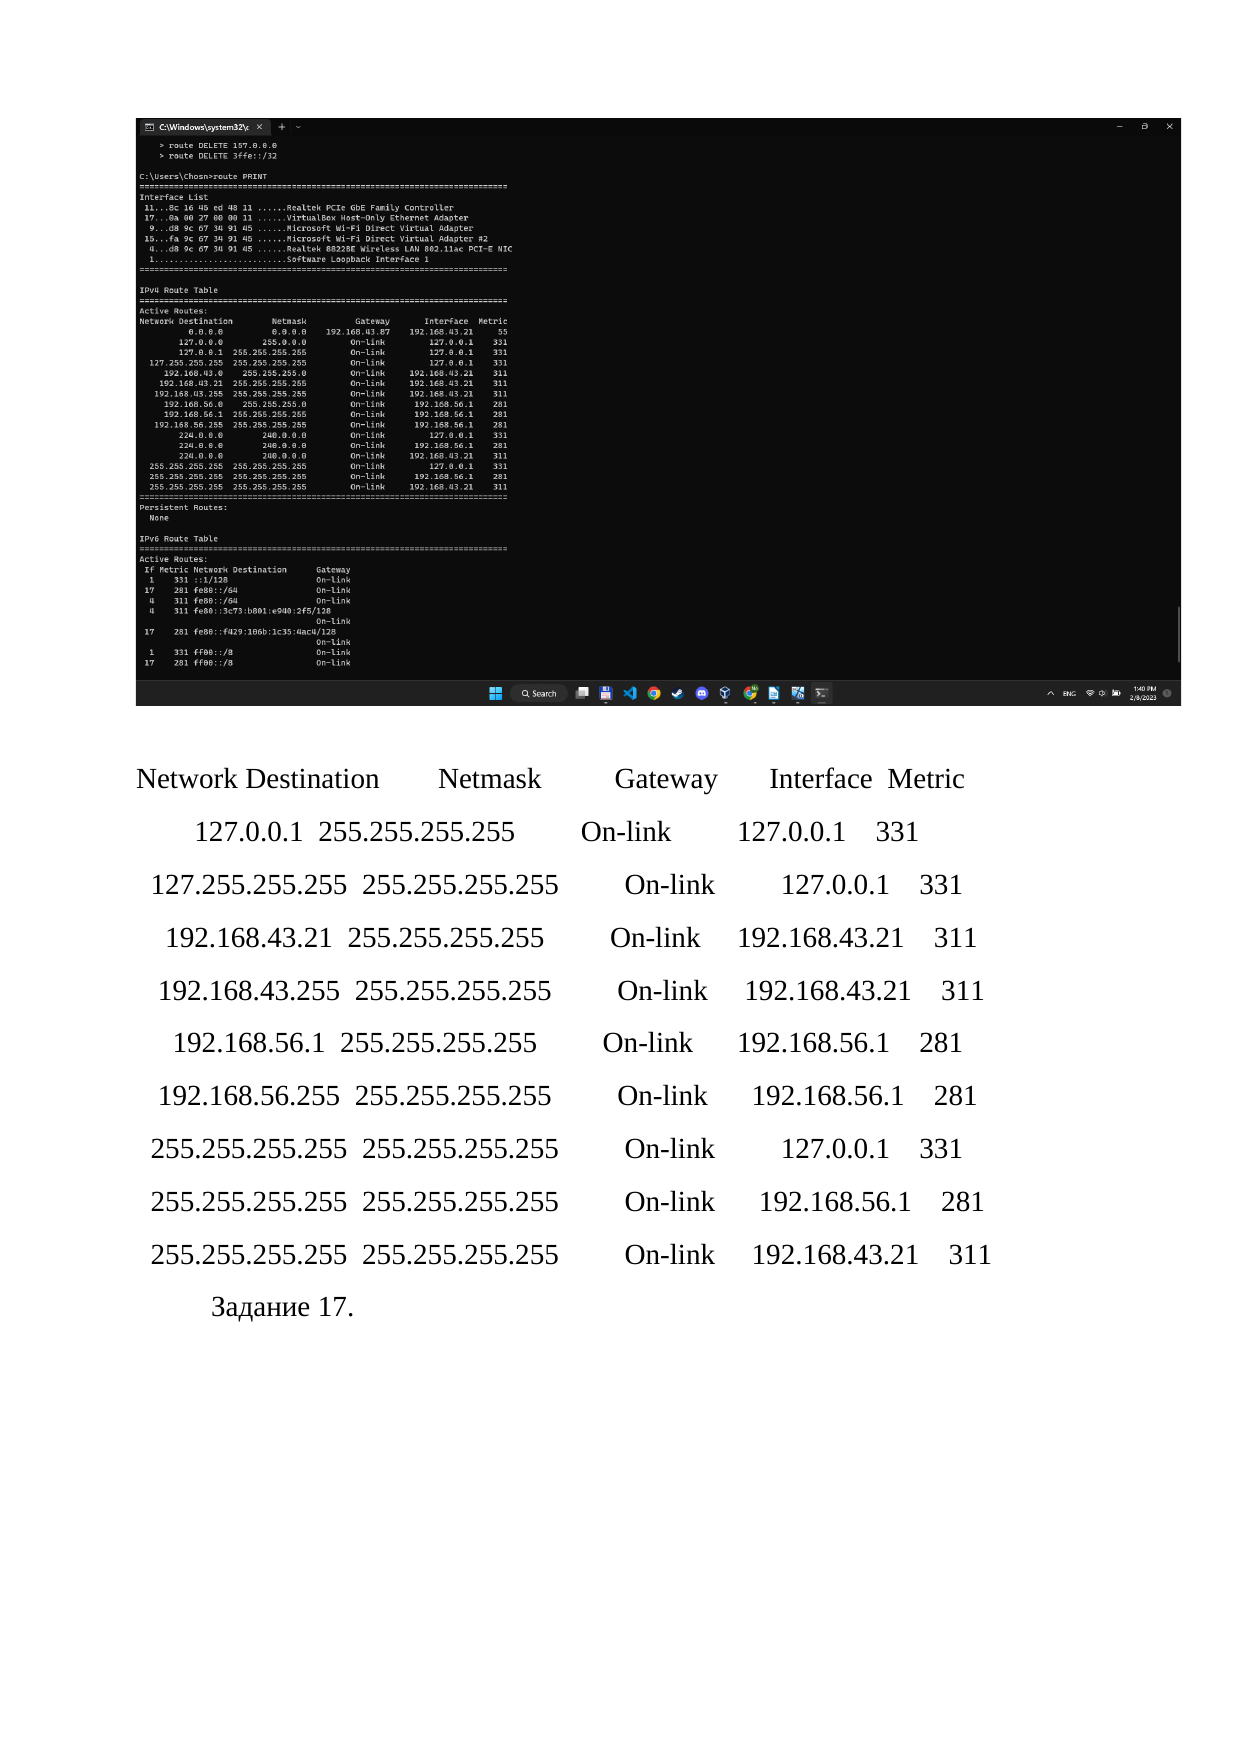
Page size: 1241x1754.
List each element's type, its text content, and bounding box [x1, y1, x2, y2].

text 127.255.255.255 255.255.255.255 On-link 127.0.0.1 331 [136, 867, 1181, 901]
text 192.168.56.1 255.255.255.255 On-link 192.168.56.1 281 [136, 1026, 1181, 1059]
text Задание 17. [136, 1289, 1181, 1323]
picture [135, 118, 1182, 706]
text 192.168.43.255 255.255.255.255 On-link 192.168.43.21 311 [136, 973, 1181, 1006]
text 255.255.255.255 255.255.255.255 On-link 127.0.0.1 331 [136, 1131, 1181, 1165]
text 255.255.255.255 255.255.255.255 On-link 192.168.43.21 311 [136, 1237, 1181, 1270]
text 255.255.255.255 255.255.255.255 On-link 192.168.56.1 281 [136, 1184, 1181, 1217]
text 192.168.43.21 255.255.255.255 On-link 192.168.43.21 311 [136, 920, 1181, 953]
text 192.168.56.255 255.255.255.255 On-link 192.168.56.1 281 [136, 1078, 1181, 1112]
text 127.0.0.1 255.255.255.255 On-link 127.0.0.1 331 [136, 814, 1181, 848]
text Network Destination Netmask Gateway Interface Metric [136, 761, 1181, 795]
